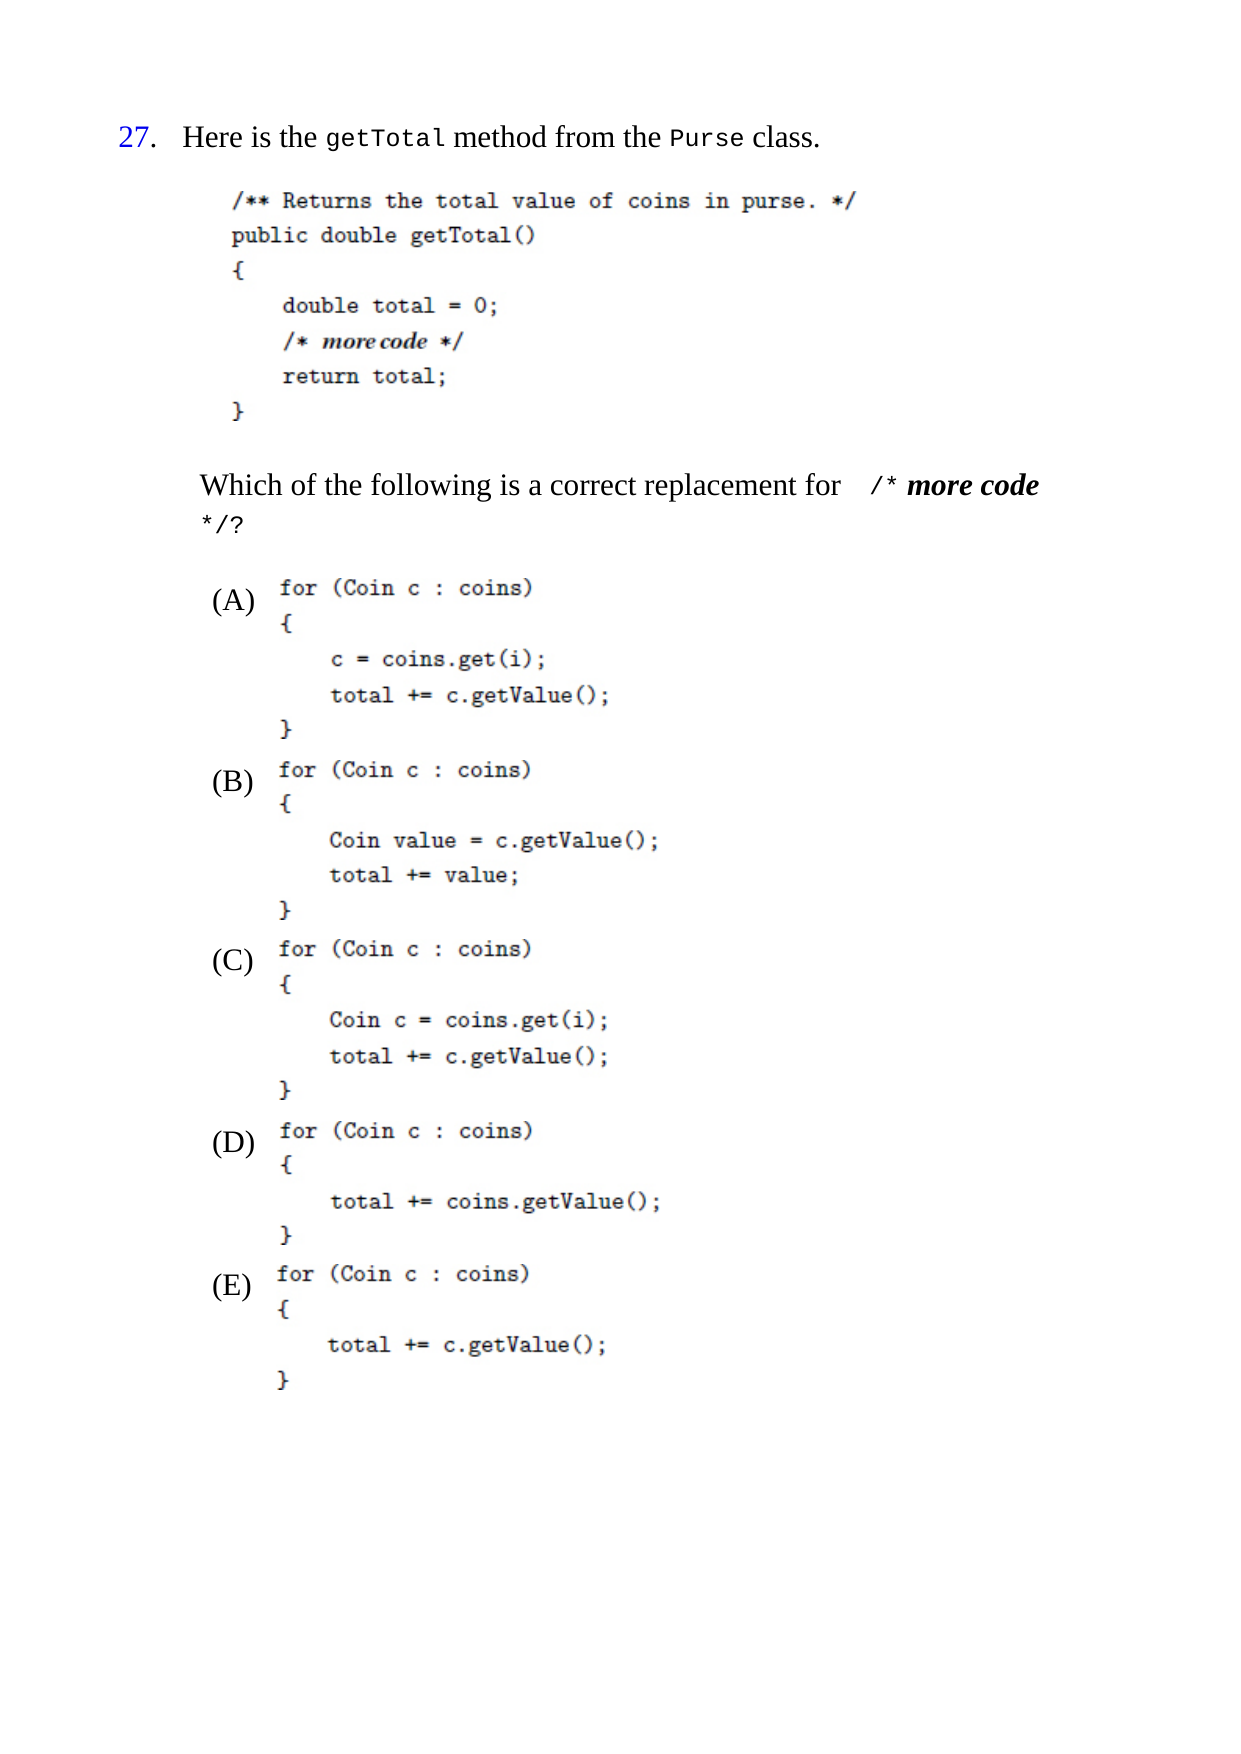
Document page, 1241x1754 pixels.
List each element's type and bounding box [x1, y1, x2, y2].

picture [276, 1264, 605, 1390]
picture [279, 578, 608, 739]
picture [278, 760, 658, 920]
picture [279, 1121, 660, 1245]
picture [278, 939, 607, 1100]
picture [231, 191, 858, 421]
